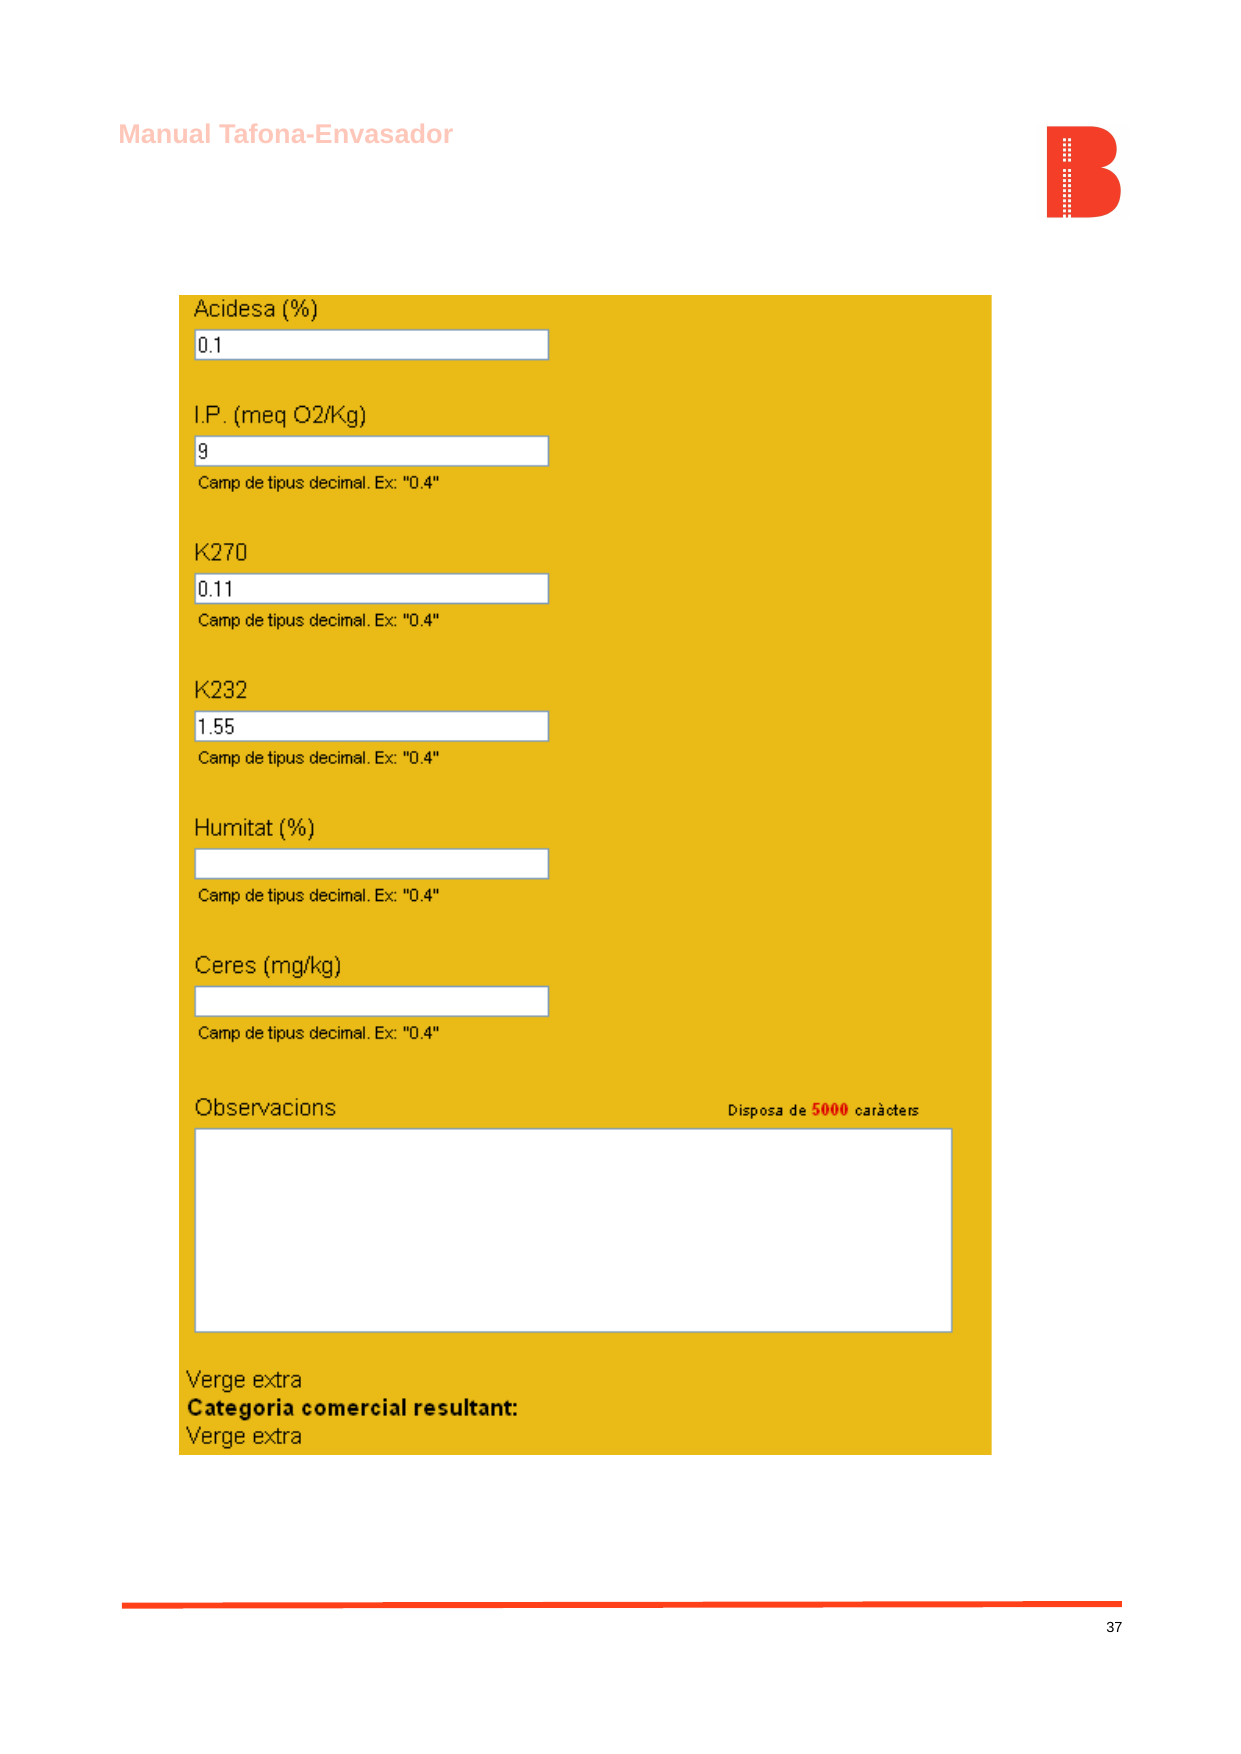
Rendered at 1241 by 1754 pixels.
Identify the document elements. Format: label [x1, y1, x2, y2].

picture [1036, 124, 1130, 221]
picture [179, 295, 992, 1455]
